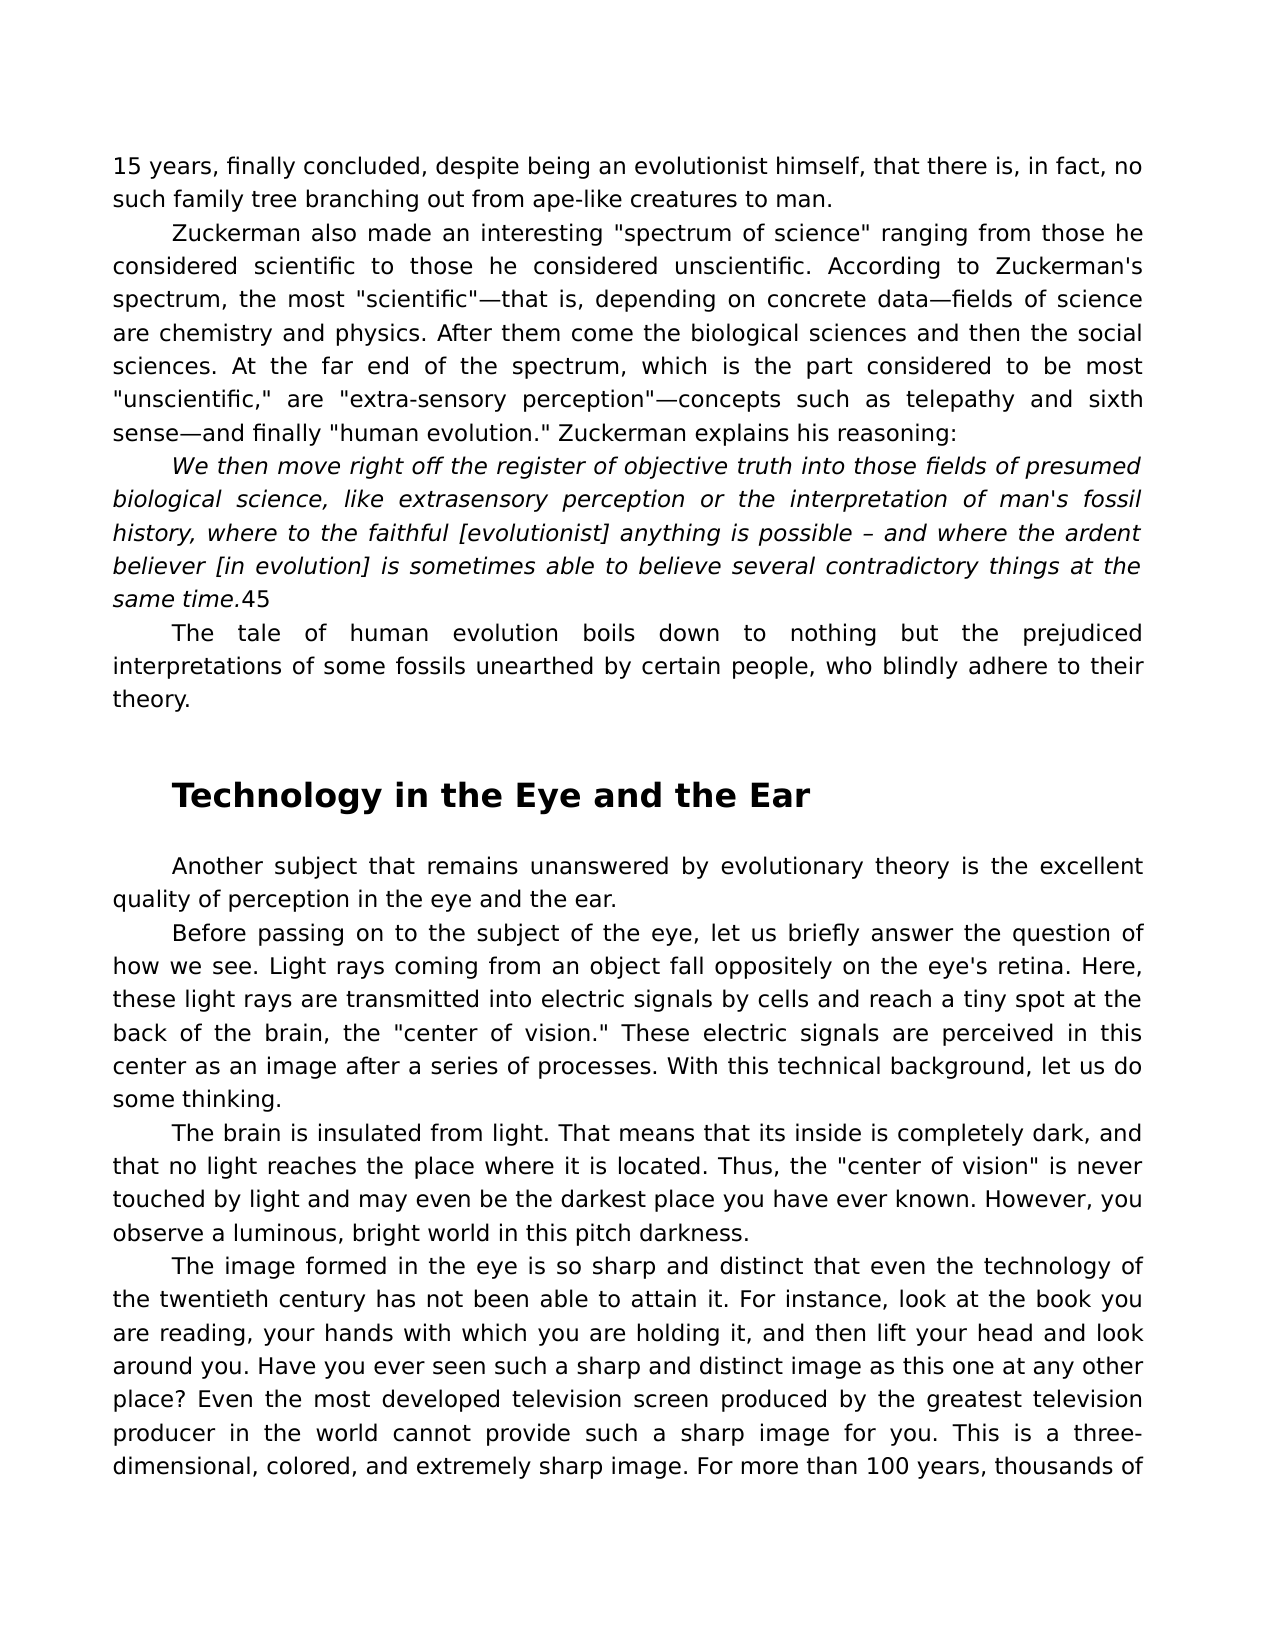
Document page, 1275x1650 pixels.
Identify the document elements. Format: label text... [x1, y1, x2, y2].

text 15 years, finally concluded, despite being an evolutionist himself, that there is, in fact, no such family tree branching out from ape-like creatures to man. [112, 148, 1145, 214]
text The tale of human evolution boils down to nothing but the prejudiced interpretations of some fossils unearthed by certain people, who blindly adhere to their theory. [112, 614, 1145, 714]
text Another subject that remains unanswered by evolutionary theory is the excellent quality of perception in the eye and the ear. [112, 848, 1145, 914]
text Zuckerman also made an interesting "spectrum of science" ranging from those he considered scientific to those he considered unscientific. According to Zuckerman's spectrum, the most "scientific"—that is, depending on concrete data—fields of science are chemistry and physics. After them come the biological sciences and then the social sciences. At the far end of the spectrum, which is the part considered to be most "unscientific," are "extra-sensory perception"—concepts such as telepathy and sixth sense—and finally "human evolution." Zuckerman explains his reasoning: [112, 214, 1145, 448]
text Technology in the Eye and the Ear [112, 781, 1145, 814]
text The brain is insulated from light. That means that its inside is completely dark, and that no light reaches the place where it is located. Thus, the "center of vision" is never touched by light and may even be the darkest place you have ever known. However, you observe a luminous, bright world in this pitch darkness. [112, 1114, 1145, 1248]
text Before passing on to the subject of the eye, let us briefly answer the question of how we see. Light rays coming from an object fall oppositely on the eye's retina. Here, these light rays are transmitted into electric signals by cells and reach a tiny spot at the back of the brain, the "center of vision." These electric signals are perceived in this center as an image after a series of processes. With this technical background, let us do some thinking. [112, 914, 1145, 1114]
text We then move right off the register of objective truth into those fields of presumed biological science, like extrasensory perception or the interpretation of man's fossil history, where to the faithful [evolutionist] anything is possible – and where the ardent believer [in evolution] is sometimes able to believe several contradictory things at the same time.45 [112, 448, 1145, 614]
text The image formed in the eye is so sharp and distinct that even the technology of the twentieth century has not been able to attain it. For instance, look at the book you are reading, your hands with which you are holding it, and then lift your head and look around you. Have you ever seen such a sharp and distinct image as this one at any other place? Even the most developed television screen produced by the greatest television producer in the world cannot provide such a sharp image for you. This is a three-dimensional, colored, and extremely sharp image. For more than 100 years, thousands of [112, 1248, 1145, 1481]
